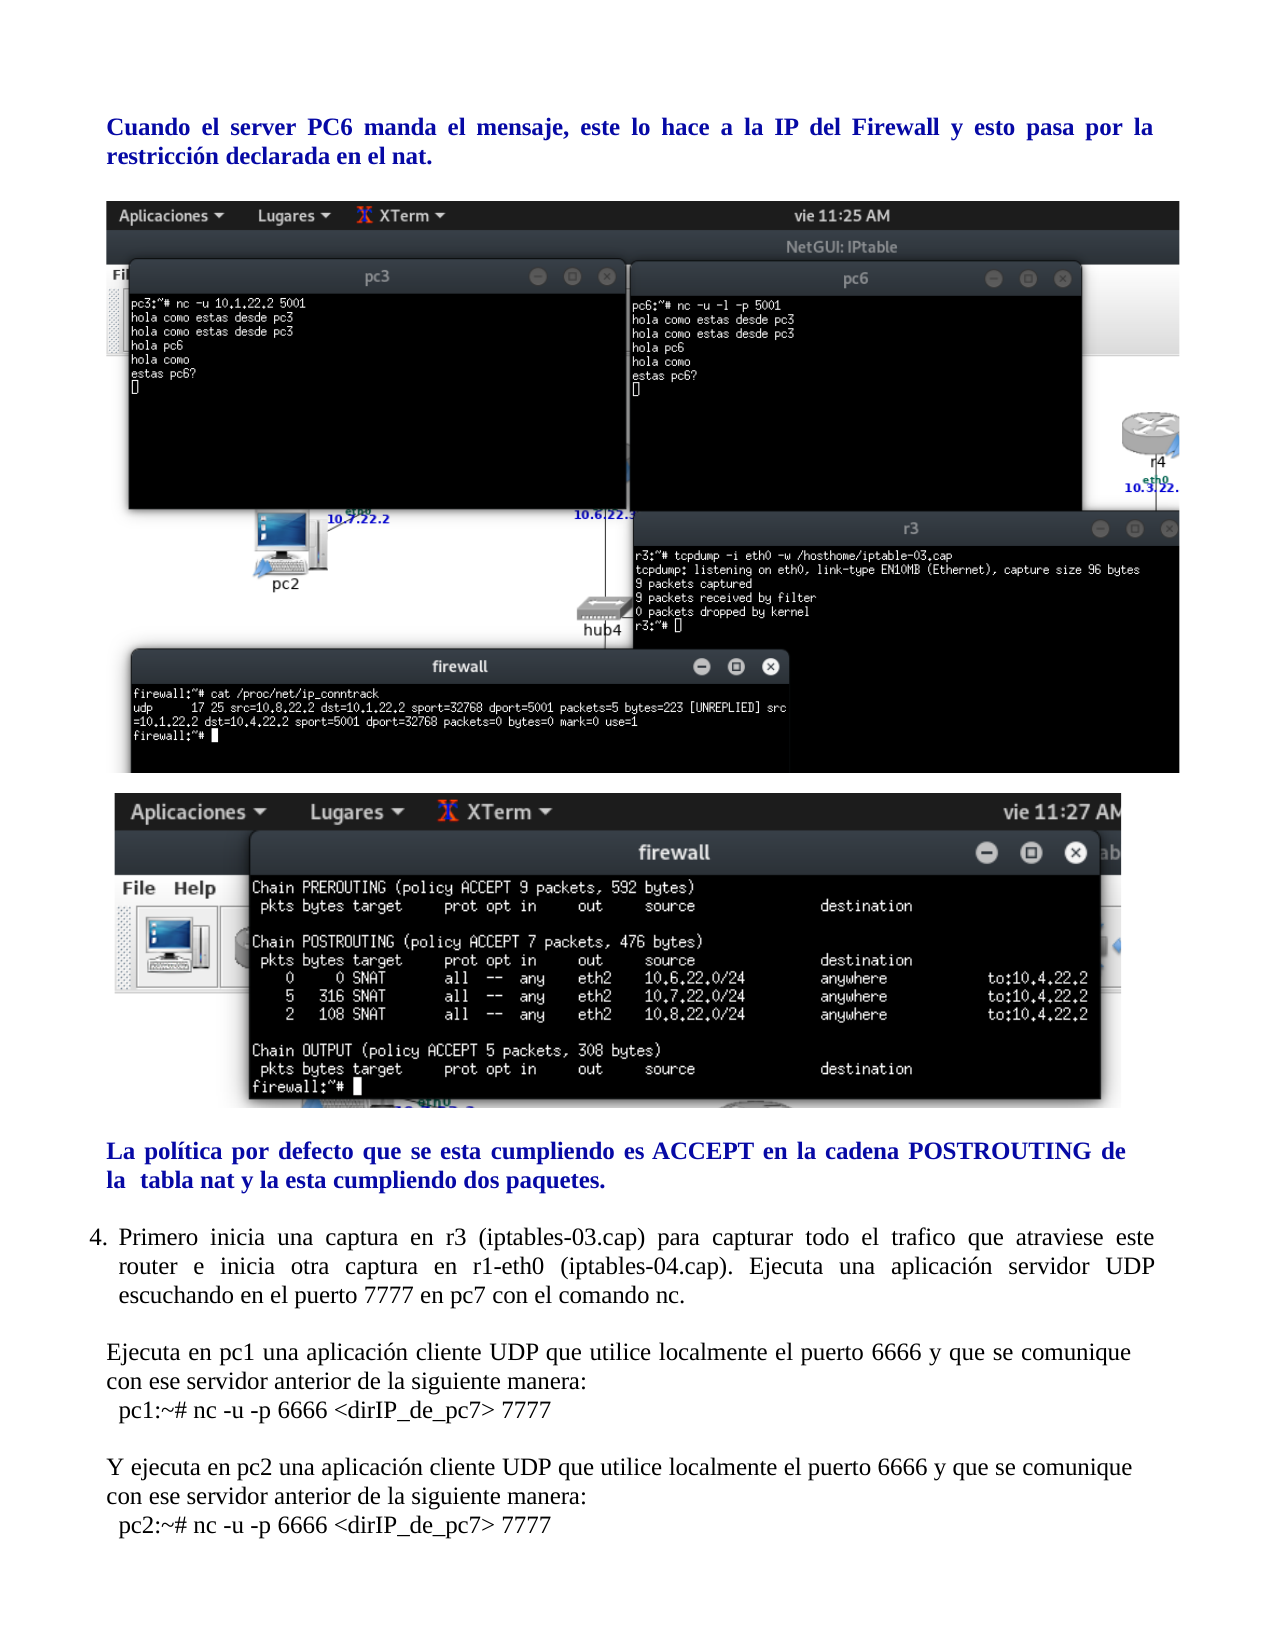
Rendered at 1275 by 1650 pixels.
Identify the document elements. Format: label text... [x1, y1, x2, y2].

text Ejecuta en pc1 una aplicación cliente UDP que utilice localmente el puerto 6666 y que se comunique con ese servidor anterior de la siguiente manera: [106, 1337, 1148, 1395]
text Y ejecuta en pc2 una aplicación cliente UDP que utilice localmente el puerto 6666 y que se comunique con ese servidor anterior de la siguiente manera: [106, 1452, 1148, 1510]
list Primero inicia una captura en r3 (iptables-03.cap) para capturar todo el trafico que atraviese este router e inicia otra captura en r1-eth0 (iptables-04.cap). Ejecuta una aplicación servidor UDP escuchando en el puerto 7777 en pc7 con el comando nc. [106, 1222, 1155, 1309]
text La política por defecto que se esta cumpliendo es ACCEPT en la cadena POSTROUTING de la tabla nat y la esta cumpliendo dos paquetes. [106, 1136, 1148, 1193]
text pc1:~# nc -u -p 6666 <dirIP_de_pc7> 7777 [118, 1395, 1167, 1424]
text Cuando el server PC6 manda el mensaje, este lo hace a la IP del Firewall y esto pasa por la restricción declarada en el nat. [106, 112, 1153, 170]
text pc2:~# nc -u -p 6666 <dirIP_de_pc7> 7777 [118, 1510, 1167, 1539]
picture [106, 201, 1180, 773]
